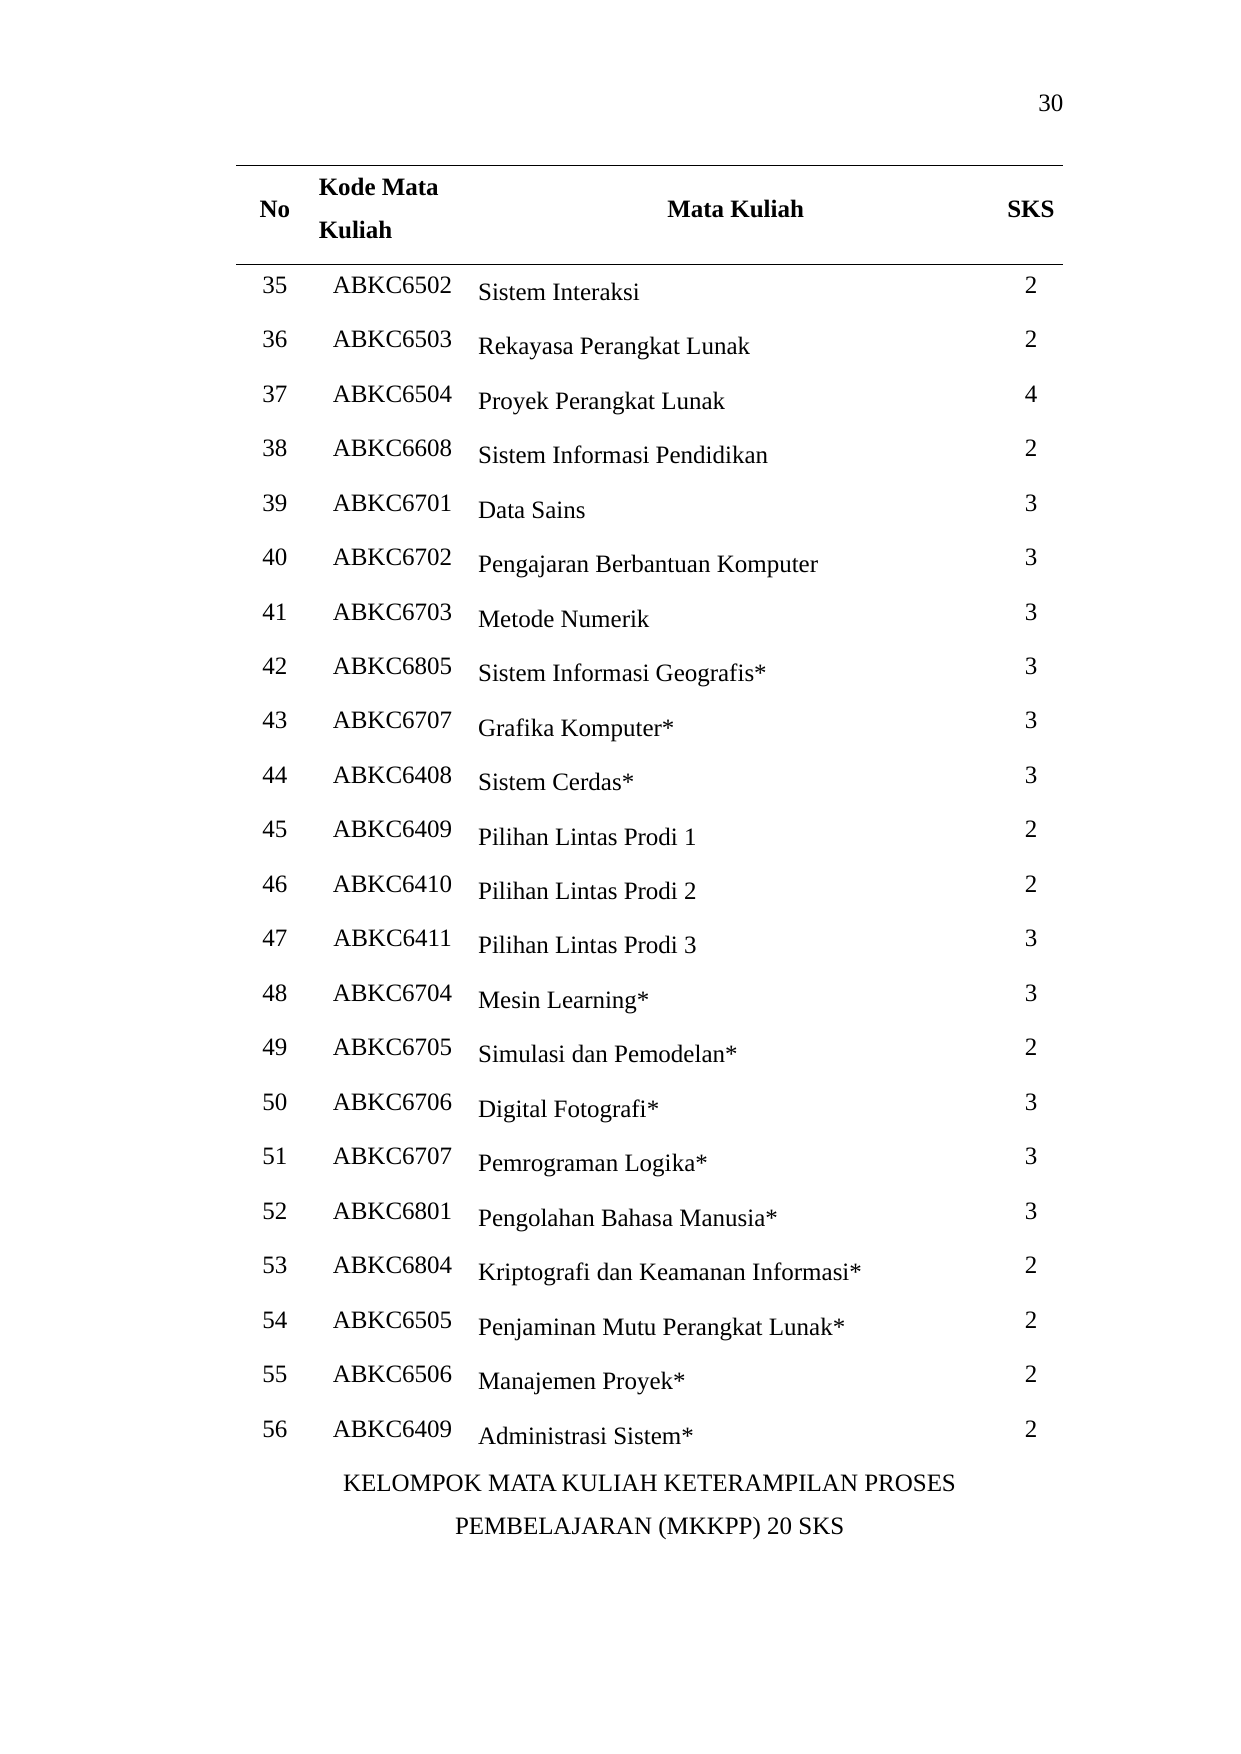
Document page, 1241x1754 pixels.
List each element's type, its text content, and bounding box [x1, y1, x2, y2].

table_cell ABKC6411 [313, 918, 472, 972]
table_cell 36 [236, 319, 313, 373]
table_cell ABKC6608 [313, 428, 472, 482]
table_cell ABKC6506 [313, 1354, 472, 1408]
table_cell ABKC6704 [313, 972, 472, 1027]
table_cell Data Sains [472, 482, 999, 536]
table_cell Pilihan Lintas Prodi 3 [472, 918, 999, 972]
table_cell 43 [236, 700, 313, 754]
table_header SKS [999, 166, 1063, 264]
table_cell 38 [236, 428, 313, 482]
table_cell 2 [999, 1299, 1063, 1353]
table_cell ABKC6804 [313, 1245, 472, 1299]
table_cell 39 [236, 482, 313, 536]
table_cell Grafika Komputer* [472, 700, 999, 754]
table_cell Sistem Informasi Geografis* [472, 645, 999, 700]
table_cell 2 [999, 1245, 1063, 1299]
table_cell 3 [999, 591, 1063, 645]
table_cell 3 [999, 700, 1063, 754]
table_cell KELOMPOK MATA KULIAH KETERAMPILAN PROSES PEMBELAJARAN (MKKPP) 20 SKS [236, 1463, 1063, 1560]
table_header No [236, 166, 313, 264]
table_cell 3 [999, 972, 1063, 1027]
table_cell 3 [999, 754, 1063, 809]
table_cell 48 [236, 972, 313, 1027]
table_cell ABKC6707 [313, 1136, 472, 1190]
table_cell 2 [999, 809, 1063, 863]
table_cell 42 [236, 645, 313, 700]
table_cell 49 [236, 1027, 313, 1081]
table_cell 4 [999, 373, 1063, 427]
table_cell ABKC6504 [313, 373, 472, 427]
table_cell Metode Numerik [472, 591, 999, 645]
table_cell Pemrograman Logika* [472, 1136, 999, 1190]
table_cell 3 [999, 918, 1063, 972]
table_cell ABKC6503 [313, 319, 472, 373]
table_cell 41 [236, 591, 313, 645]
table_cell ABKC6701 [313, 482, 472, 536]
table_cell 45 [236, 809, 313, 863]
table_cell ABKC6707 [313, 700, 472, 754]
table_cell 53 [236, 1245, 313, 1299]
table_cell 54 [236, 1299, 313, 1353]
table_cell 2 [999, 319, 1063, 373]
table_cell Pengolahan Bahasa Manusia* [472, 1190, 999, 1244]
table_cell Pilihan Lintas Prodi 1 [472, 809, 999, 863]
table_cell 35 [236, 265, 313, 318]
table_cell Sistem Interaksi [472, 265, 999, 318]
table_header Mata Kuliah [472, 166, 999, 264]
table_cell 2 [999, 265, 1063, 318]
table_cell 47 [236, 918, 313, 972]
table_cell Penjaminan Mutu Perangkat Lunak* [472, 1299, 999, 1353]
table_cell Sistem Informasi Pendidikan [472, 428, 999, 482]
table_cell 2 [999, 1408, 1063, 1462]
table_cell ABKC6410 [313, 863, 472, 918]
table_cell ABKC6409 [313, 1408, 472, 1462]
table_cell 51 [236, 1136, 313, 1190]
table_cell 50 [236, 1081, 313, 1136]
table_cell Rekayasa Perangkat Lunak [472, 319, 999, 373]
table_cell 56 [236, 1408, 313, 1462]
table_cell ABKC6805 [313, 645, 472, 700]
table_header Kode Mata Kuliah [313, 166, 472, 264]
table_cell 3 [999, 482, 1063, 536]
table_cell 3 [999, 1136, 1063, 1190]
table_cell ABKC6502 [313, 265, 472, 318]
table_cell 2 [999, 428, 1063, 482]
table_cell ABKC6409 [313, 809, 472, 863]
table_cell ABKC6702 [313, 536, 472, 591]
table_cell 52 [236, 1190, 313, 1244]
table_cell 3 [999, 645, 1063, 700]
table_cell ABKC6706 [313, 1081, 472, 1136]
table_cell ABKC6703 [313, 591, 472, 645]
table_cell 3 [999, 1190, 1063, 1244]
table_cell Sistem Cerdas* [472, 754, 999, 809]
table_cell 44 [236, 754, 313, 809]
table_cell Pilihan Lintas Prodi 2 [472, 863, 999, 918]
table_cell 55 [236, 1354, 313, 1408]
table_cell 2 [999, 863, 1063, 918]
table_cell Proyek Perangkat Lunak [472, 373, 999, 427]
table_cell 3 [999, 1081, 1063, 1136]
table_cell Pengajaran Berbantuan Komputer [472, 536, 999, 591]
table_cell ABKC6505 [313, 1299, 472, 1353]
table_cell Digital Fotografi* [472, 1081, 999, 1136]
table_cell ABKC6705 [313, 1027, 472, 1081]
table_cell Mesin Learning* [472, 972, 999, 1027]
table_cell 2 [999, 1354, 1063, 1408]
table_cell 37 [236, 373, 313, 427]
table_cell ABKC6801 [313, 1190, 472, 1244]
table_cell 46 [236, 863, 313, 918]
table_cell Kriptografi dan Keamanan Informasi* [472, 1245, 999, 1299]
table_cell Administrasi Sistem* [472, 1408, 999, 1462]
table_cell Simulasi dan Pemodelan* [472, 1027, 999, 1081]
table_cell 2 [999, 1027, 1063, 1081]
table_cell Manajemen Proyek* [472, 1354, 999, 1408]
table_cell 40 [236, 536, 313, 591]
table_cell ABKC6408 [313, 754, 472, 809]
table_cell 3 [999, 536, 1063, 591]
